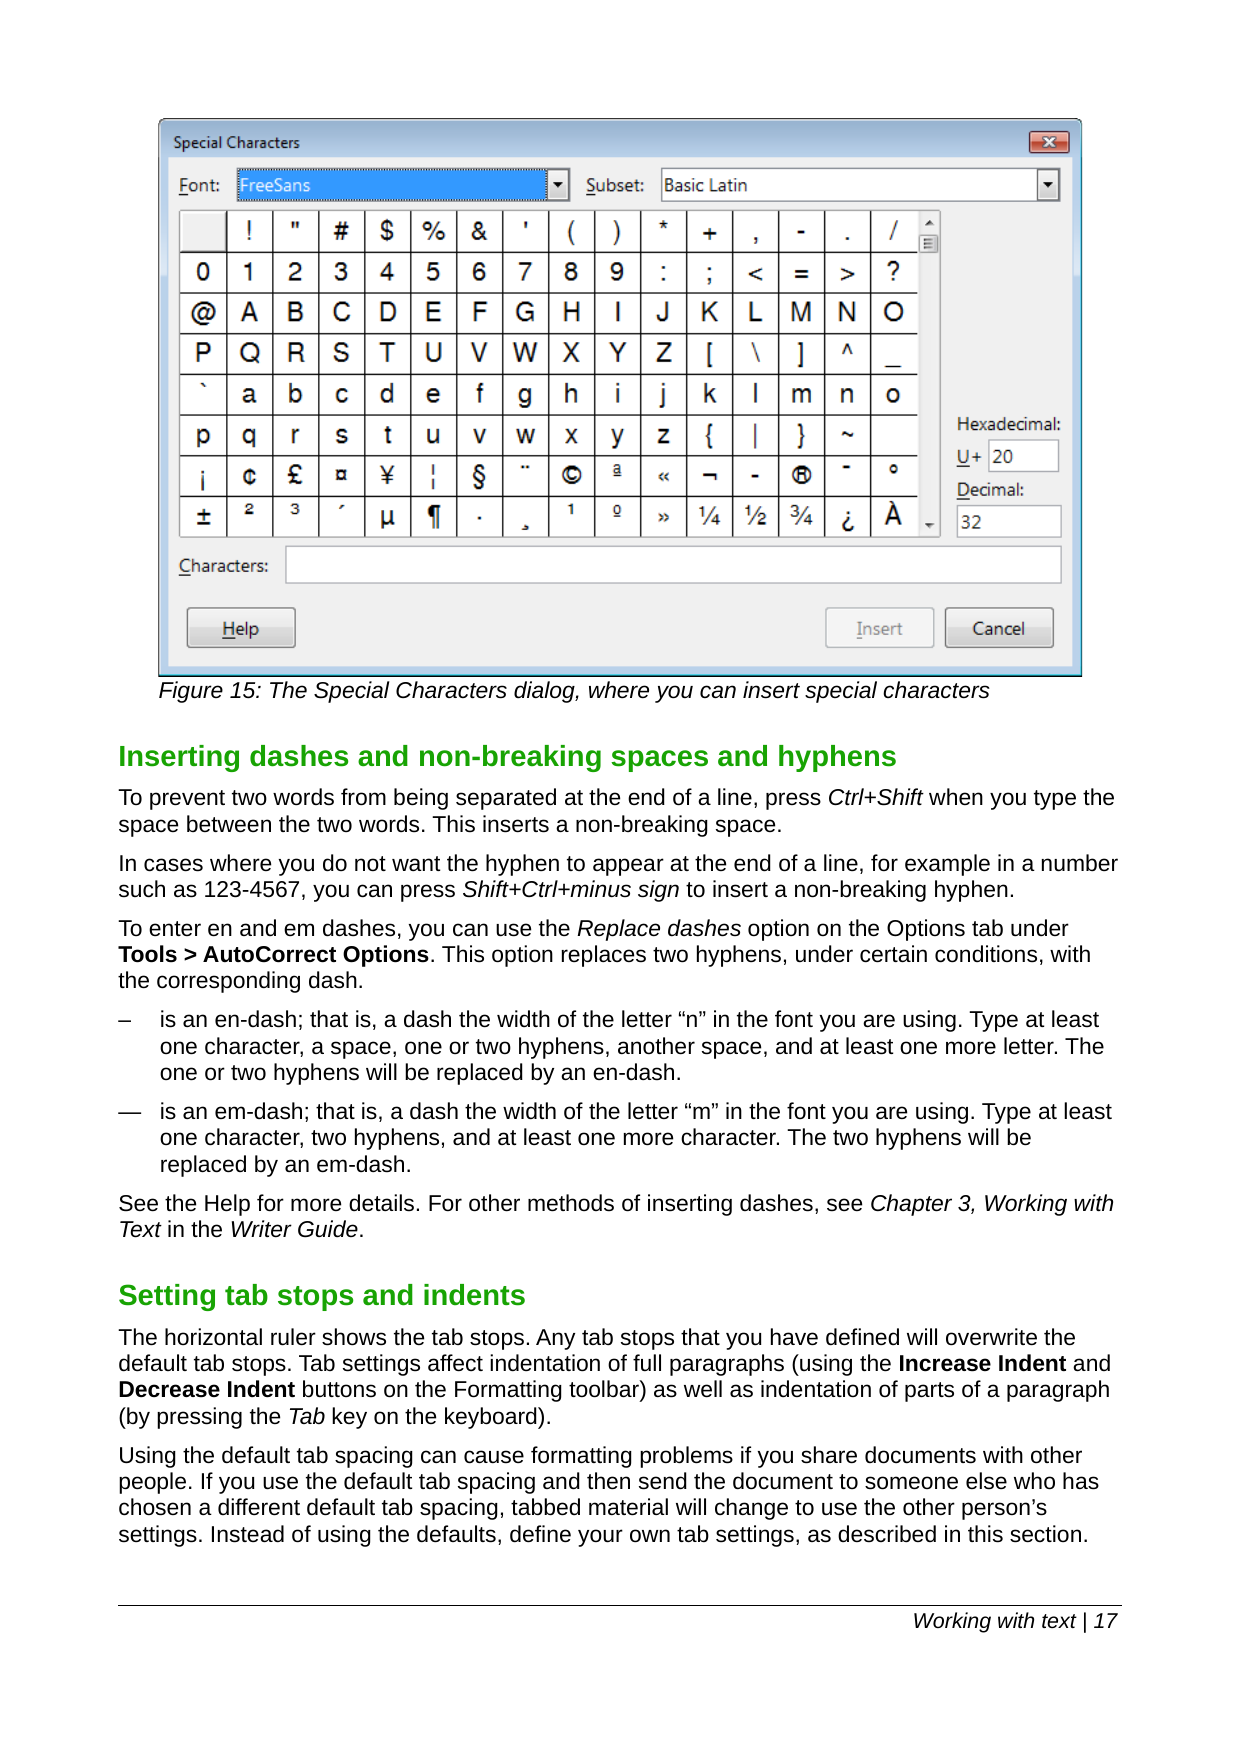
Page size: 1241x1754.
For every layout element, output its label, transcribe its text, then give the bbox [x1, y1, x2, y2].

text Using the default tab spacing can cause formatting problems if you share documents with other people. If you use the default tab spacing and then send the document to someone else who has chosen a different default tab spacing, tabbed material will change to use the other person’s settings. Instead of using the defaults, define your own tab settings, as described in this section. [118, 1442, 1122, 1547]
text To enter en and em dashes, you can use the Replace dashes option on the Options tab under Tools > AutoCorrect Options. This option replaces two hyphens, under certain conditions, with the corresponding dash. [118, 915, 1122, 994]
text — is an em-dash; that is, a dash the width of the letter “m” in the font you are using. Type at least one character, two hyphens, and at least one more character. The two hyphens will be replaced by an em-dash. [118, 1098, 1122, 1177]
text See the Help for more details. For other methods of inserting dashes, see Chapter 3, Working with Text in the Writer Guide. [118, 1189, 1122, 1242]
subtitle Inserting dashes and non-breaking spaces and hyphens [118, 739, 1122, 773]
text – is an en-dash; that is, a dash the width of the letter “n” in the font you are using. Type at least one character, a space, one or two hyphens, another space, and at least one more letter. The one or two hyphens will be replaced by an en-dash. [118, 1006, 1122, 1085]
subtitle Setting tab stops and indents [118, 1278, 1122, 1312]
text The horizontal ruler shows the tab stops. Any tab stops that you have defined will overwrite the default tab stops. Tab settings affect indentation of full paragraphs (using the Increase Indent and Decrease Indent buttons on the Formatting toolbar) as well as indentation of parts of a paragraph (by pressing the Tab key on the keyboard). [118, 1324, 1122, 1429]
text To prevent two words from being separated at the end of a line, press Ctrl+Shift when you type the space between the two words. This inserts a non-breaking space. [118, 784, 1122, 837]
text Figure 15: The Special Characters dialog, where you can insert special characters [158, 677, 1082, 703]
picture [158, 118, 1083, 677]
text In cases where you do not want the hyphen to appear at the end of a line, for example in a number such as 123‑4567, you can press Shift+Ctrl+minus sign to insert a non-breaking hyphen. [118, 849, 1122, 902]
